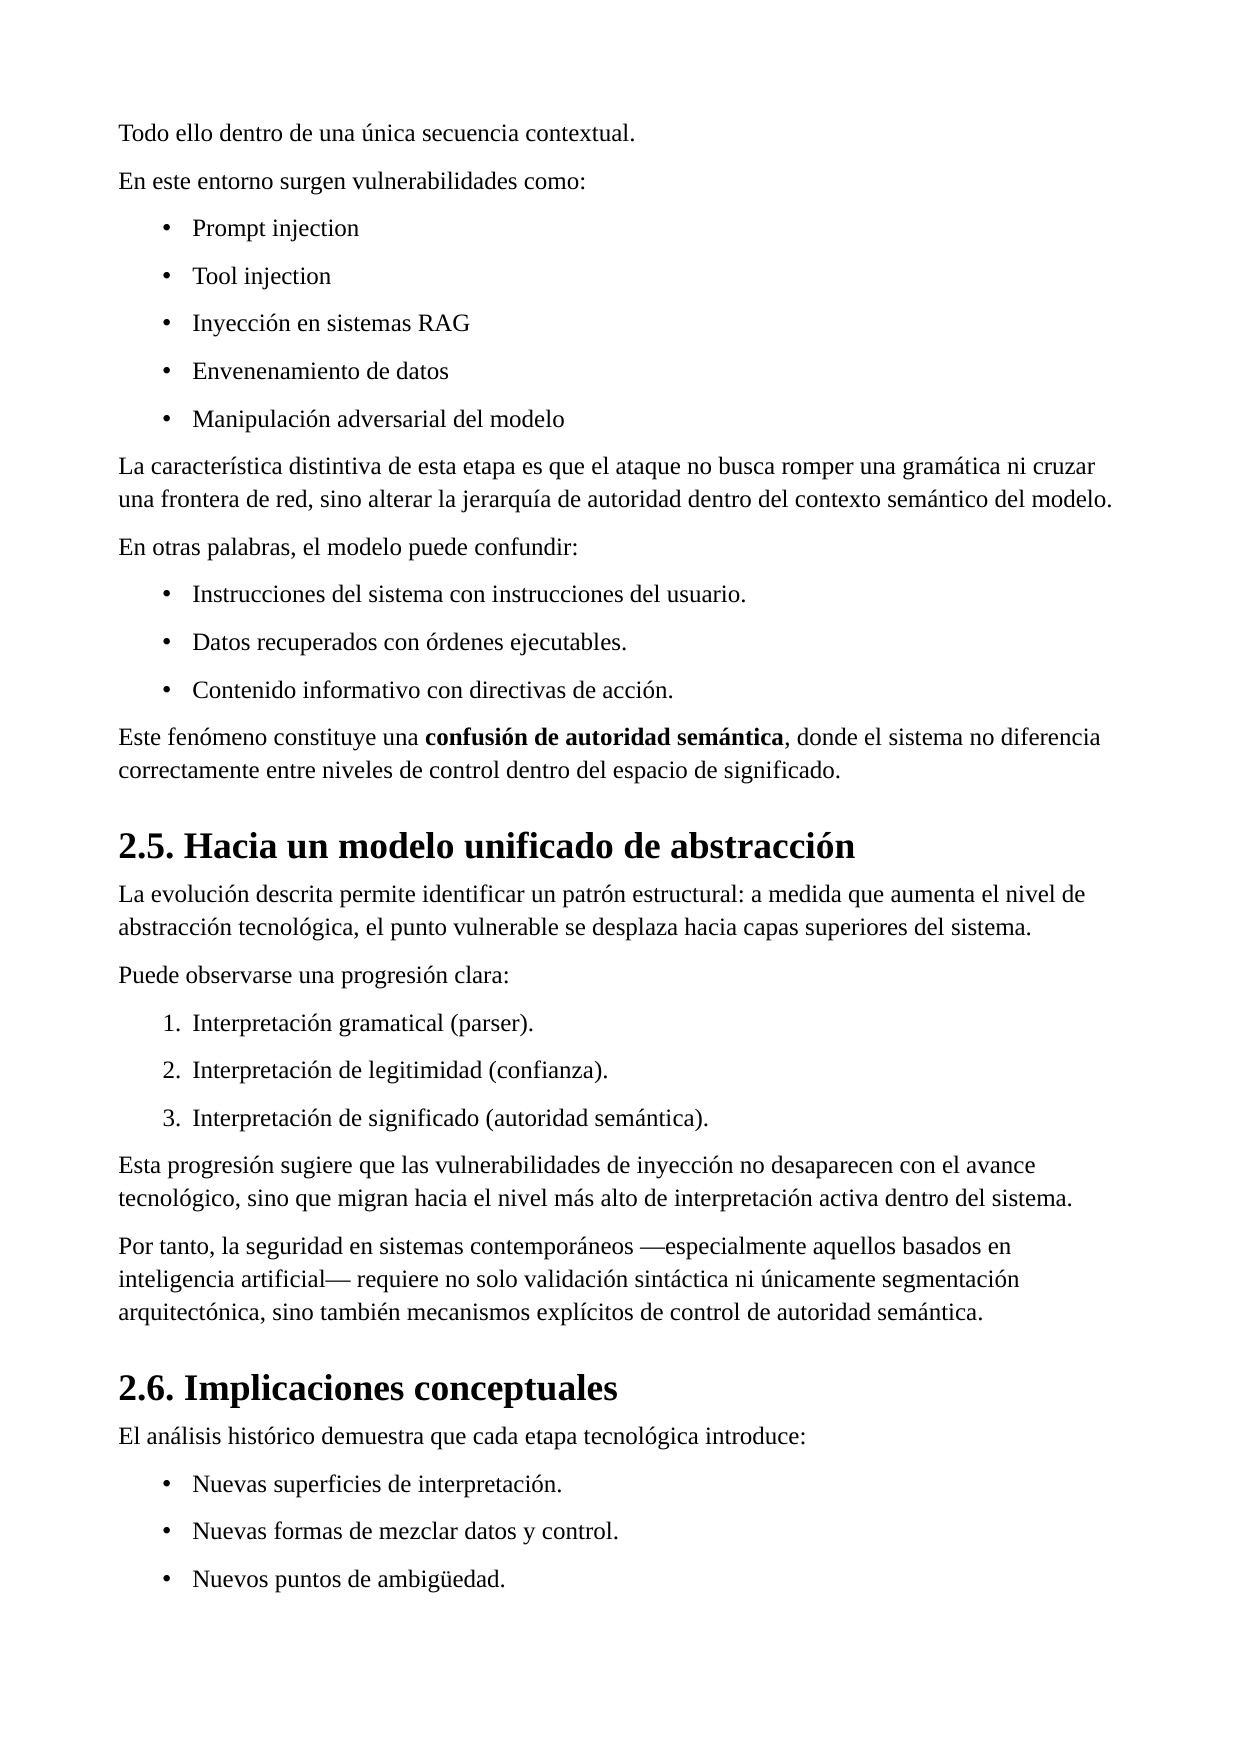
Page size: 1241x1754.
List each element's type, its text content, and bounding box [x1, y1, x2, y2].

text Esta progresión sugiere que las vulnerabilidades de inyección no desaparecen con el avance tecnológico, sino que migran hacia el nivel más alto de interpretación activa dentro del sistema. [118, 1151, 1122, 1212]
text Puede observarse una progresión clara: [118, 960, 1122, 989]
subtitle 2.6. Implicaciones conceptuales [118, 1366, 1122, 1409]
text La característica distintiva de esta etapa es que el ataque no busca romper una gramática ni cruzar una frontera de red, sino alterar la jerarquía de autoridad dentro del contexto semántico del modelo. [118, 451, 1122, 513]
list Nuevas formas de mezclar datos y control. [162, 1516, 1122, 1545]
text En este entorno surgen vulnerabilidades como: [118, 166, 1122, 194]
text El análisis histórico demuestra que cada etapa tecnológica introduce: [118, 1421, 1122, 1450]
list Interpretación de significado (autoridad semántica). [162, 1103, 1122, 1132]
text Por tanto, la seguridad en sistemas contemporáneos —especialmente aquellos basados en inteligencia artificial— requiere no solo validación sintáctica ni únicamente segmentación arquitectónica, sino también mecanismos explícitos de control de autoridad semántica. [118, 1231, 1122, 1326]
list Nuevos puntos de ambigüedad. [162, 1564, 1122, 1593]
list Nuevas superficies de interpretación. [162, 1469, 1122, 1498]
list Envenenamiento de datos [162, 356, 1122, 385]
list Datos recuperados con órdenes ejecutables. [162, 627, 1122, 656]
text En otras palabras, el modelo puede confundir: [118, 532, 1122, 561]
list Manipulación adversarial del modelo [162, 404, 1122, 432]
text Este fenómeno constituye una confusión de autoridad semántica, donde el sistema no diferencia correctamente entre niveles de control dentro del espacio de significado. [118, 722, 1122, 784]
list Interpretación gramatical (parser). [162, 1008, 1122, 1036]
text Todo ello dentro de una única secuencia contextual. [118, 118, 1122, 147]
list Contenido informativo con directivas de acción. [162, 675, 1122, 703]
list Prompt injection [162, 213, 1122, 242]
text La evolución descrita permite identificar un patrón estructural: a medida que aumenta el nivel de abstracción tecnológica, el punto vulnerable se desplaza hacia capas superiores del sistema. [118, 879, 1122, 941]
list Interpretación de legitimidad (confianza). [162, 1055, 1122, 1084]
list Tool injection [162, 261, 1122, 290]
list Instrucciones del sistema con instrucciones del usuario. [162, 579, 1122, 608]
subtitle 2.5. Hacia un modelo unificado de abstracción [118, 824, 1122, 867]
list Inyección en sistemas RAG [162, 308, 1122, 337]
